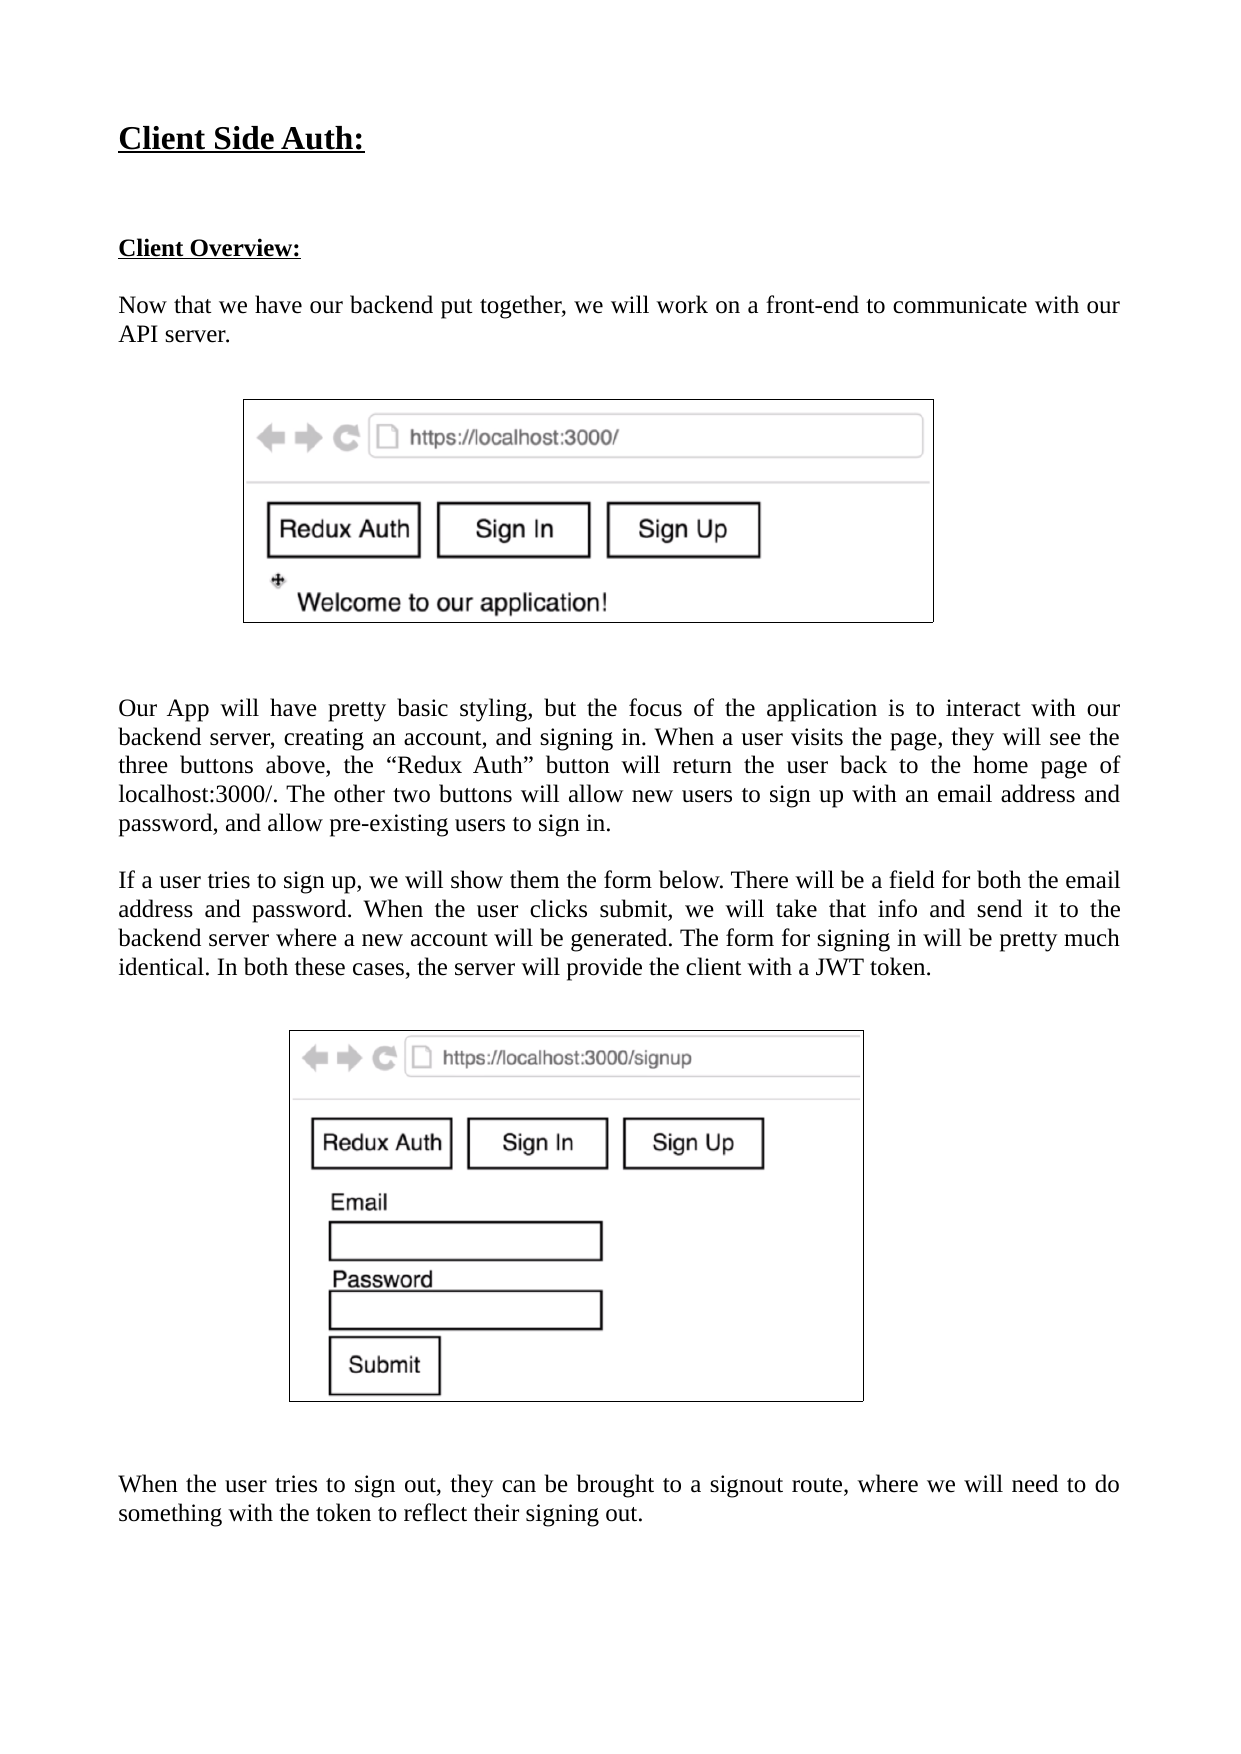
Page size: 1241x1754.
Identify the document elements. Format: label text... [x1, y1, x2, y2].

text Now that we have our backend put together, we will work on a front-end to communicate with our API server. [118, 291, 1122, 348]
text If a user tries to sign up, we will show them the form below. There will be a field for both the email address and password. When the user clicks submit, we will take that info and send it to the backend server where a new account will be generated. The form for signing in will be pretty much identical. In both these cases, the server will provide the client with a JWT token. [118, 866, 1122, 981]
picture [246, 402, 930, 620]
picture [292, 1033, 861, 1399]
text Client Side Auth: [118, 118, 1122, 156]
text When the user tries to sign out, they can be brought to a signout route, where we will need to do something with the token to reflect their signing out. [118, 1469, 1122, 1527]
text Client Overview: [118, 233, 1122, 262]
text Our App will have pretty basic styling, but the focus of the application is to interact with our backend server, creating an account, and signing in. When a user visits the page, they will see the three buttons above, the “Redux Auth” button will return the user back to the home page of localhost:3000/. The other two buttons will allow new users to sign up with an email address and password, and allow pre-existing users to sign in. [118, 693, 1122, 837]
